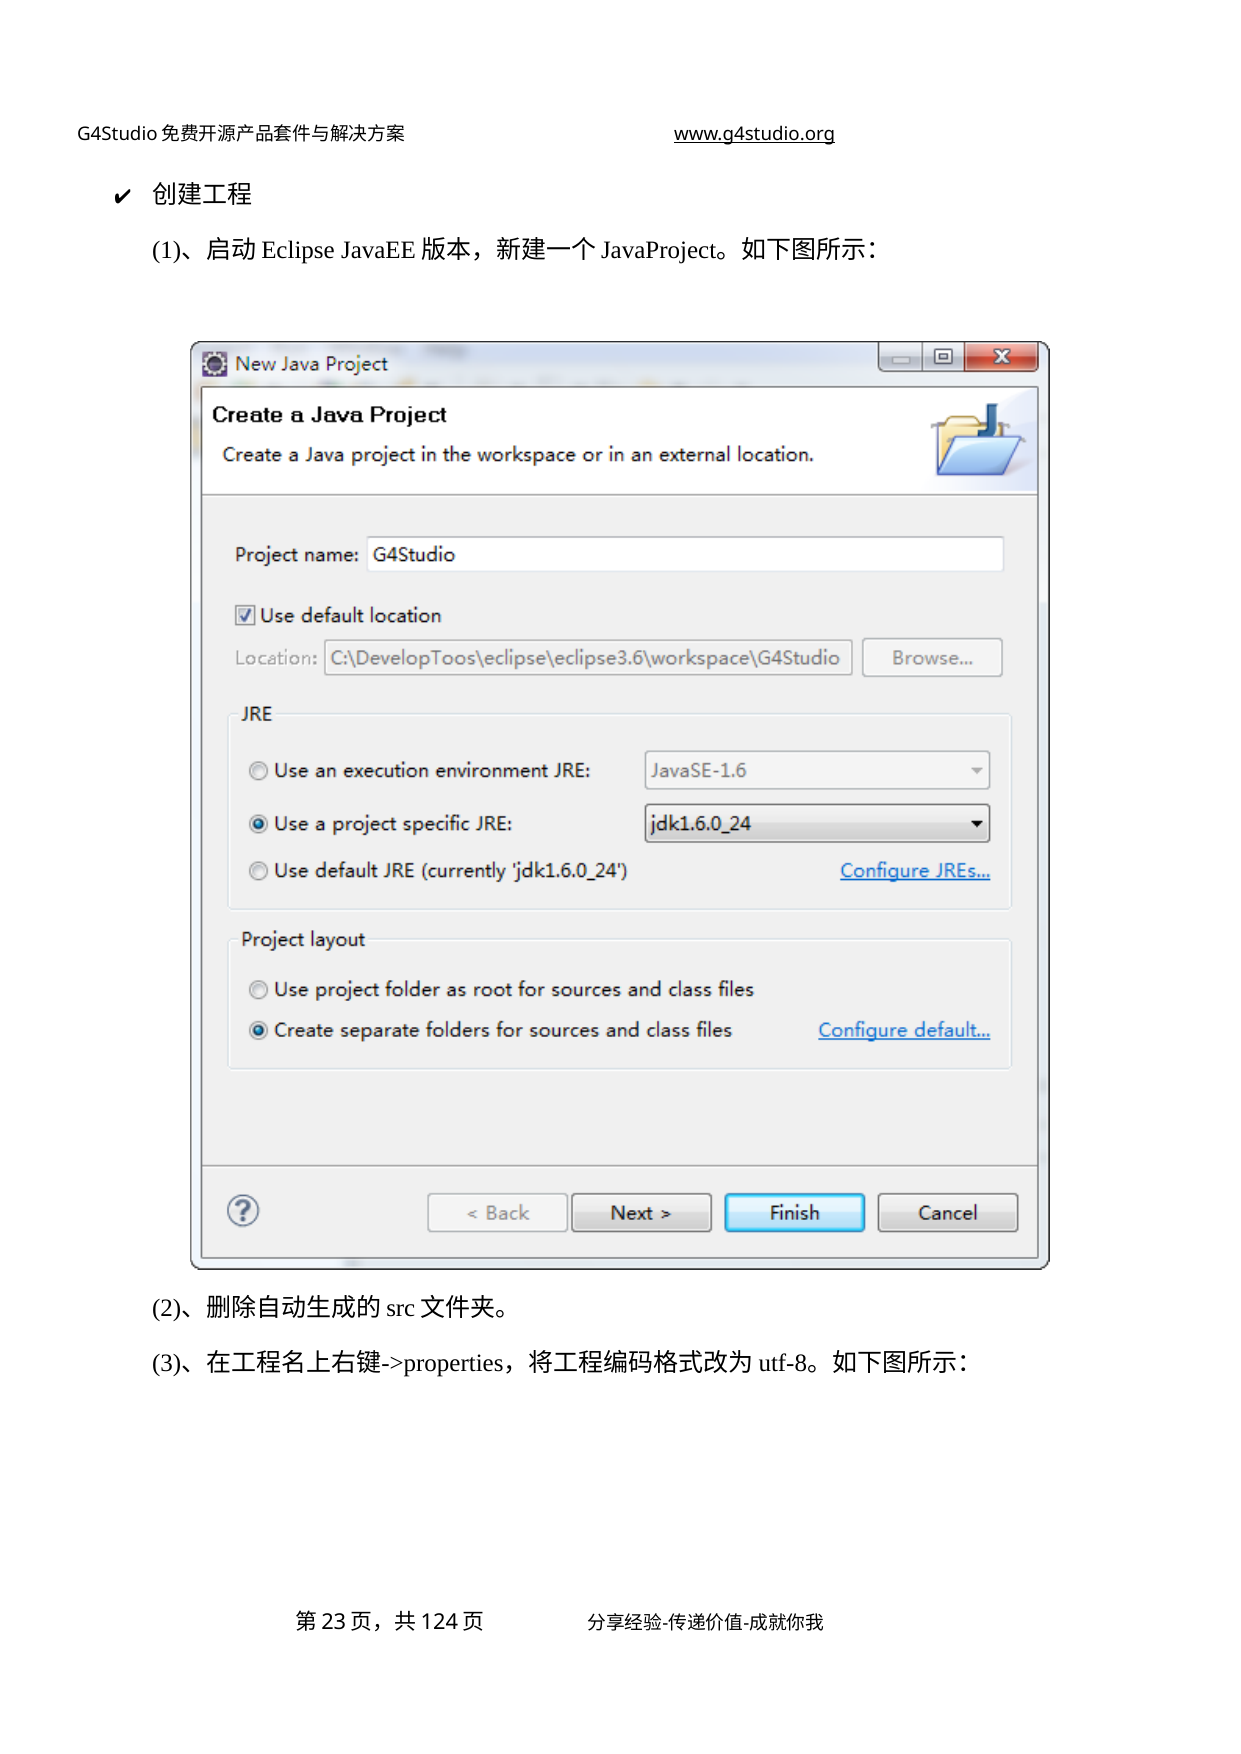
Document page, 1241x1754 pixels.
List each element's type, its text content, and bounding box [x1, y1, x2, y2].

list 创建工程 (1)、启动Eclipse JavaEE版本，新建一个JavaProject。如下图所示： [114, 175, 1163, 308]
list (2)、删除自动生成的src文件夹。 (3)、在工程名上右键->properties，将工程编码格式改为utf-8。如下图所示： [114, 335, 1163, 1422]
picture [190, 341, 1050, 1270]
